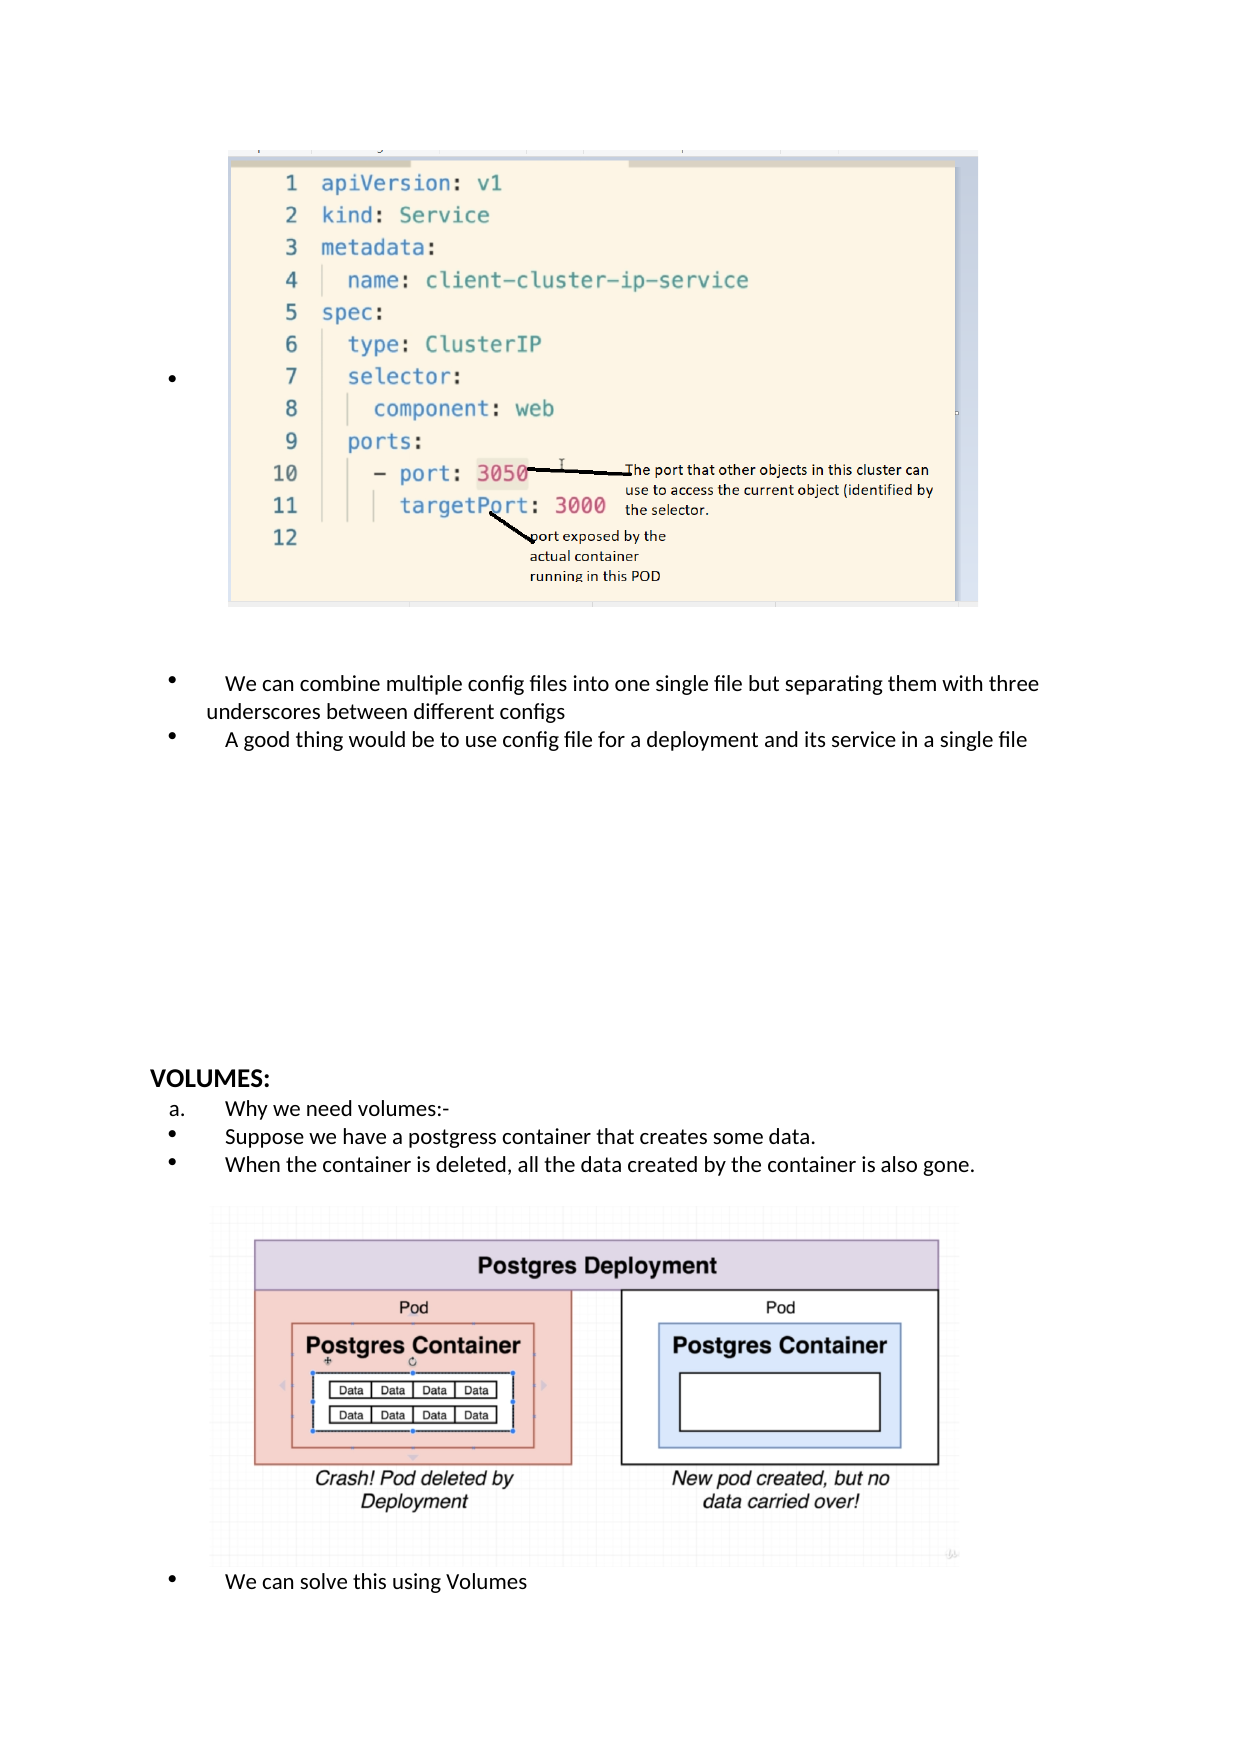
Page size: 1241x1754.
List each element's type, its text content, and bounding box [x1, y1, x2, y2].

list We can combine multiple config files into one single file but separating them with three underscores between different configs [169, 669, 1090, 725]
list When the container is deleted, all the data created by the container is also gone. [169, 1150, 1090, 1178]
list Suppose we have a postgress container that creates some data. [169, 1122, 1090, 1150]
picture [209, 1206, 960, 1567]
text VOLUMES: [150, 1061, 1090, 1094]
picture [228, 150, 979, 607]
list Why we need volumes:- [169, 1094, 1090, 1122]
list A good thing would be to use config file for a deployment and its service in a single file [169, 725, 1090, 753]
list We can solve this using Volumes [169, 1567, 1090, 1595]
